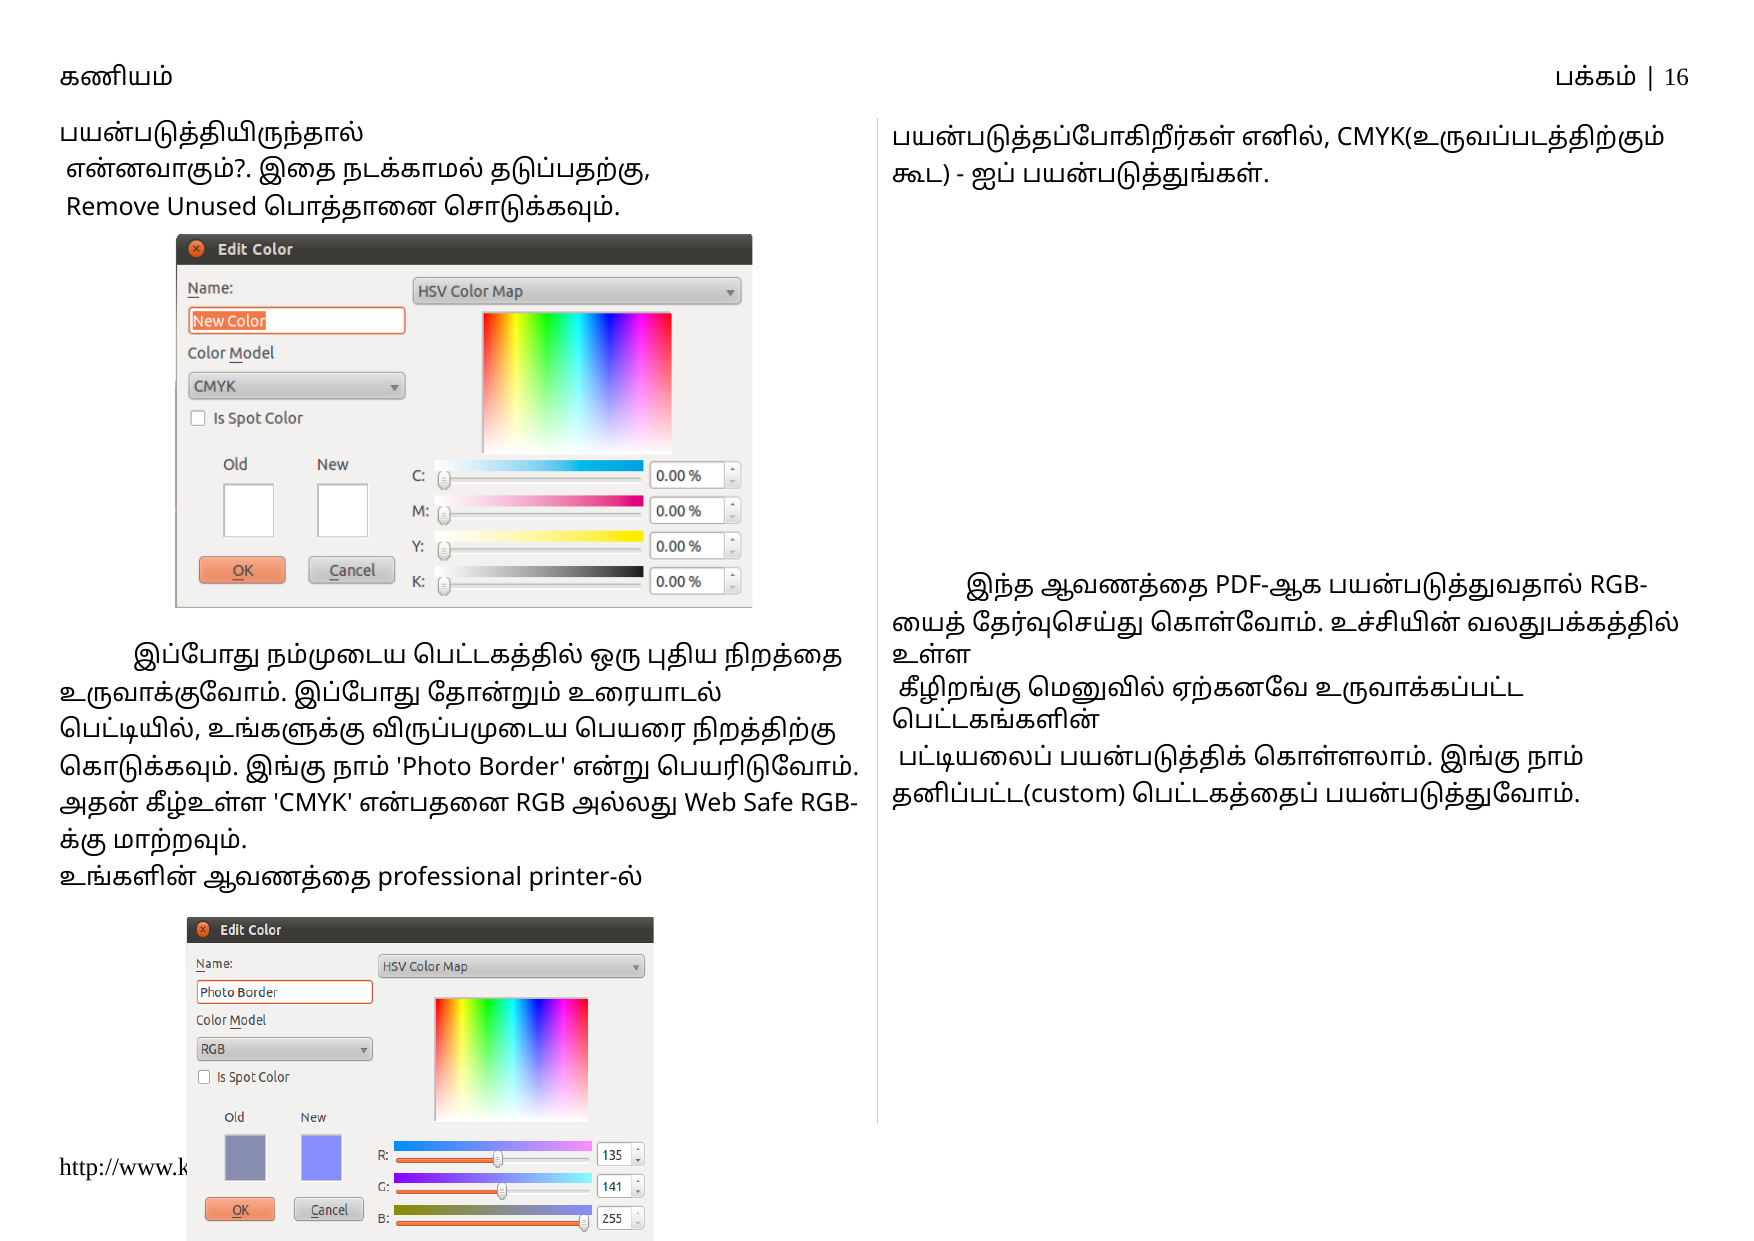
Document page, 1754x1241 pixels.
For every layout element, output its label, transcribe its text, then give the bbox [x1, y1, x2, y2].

text பயன்படுத்தியிருந்தால் [59, 118, 862, 151]
text Remove Unused பொத்தானை சொடுக்கவும். [59, 188, 862, 225]
text பயன்படுத்தப்போகிறீர்கள் எனில், CMYK(உருவப்படத்திற்கும் கூட) - ஐப் பயன்படுத்துங்கள். [892, 118, 1695, 192]
text இப்போது நம்முடைய பெட்டகத்தில் ஒரு புதிய நிறத்தை உருவாக்குவோம். இப்போது தோன்றும் உரையாடல் பெட்டியில், உங்களுக்கு விருப்பமுடைய பெயரை நிறத்திற்கு கொடுக்கவும். இங்கு நாம் 'Photo Border' என்று பெயரிடுவோம். அதன் கீழ்உள்ள 'CMYK' என்பதனை RGB அல்லது Web Safe RGB-க்கு மாற்றவும். [59, 642, 862, 859]
text பட்டியலைப் பயன்படுத்திக் கொள்ளலாம். இங்கு நாம் தனிப்பட்ட(custom) பெட்டகத்தைப் பயன்படுத்துவோம். [892, 739, 1695, 813]
text என்னவாகும்?. இதை நடக்காமல் தடுப்பதற்கு, [59, 151, 862, 188]
text உங்களின் ஆவணத்தை professional printer-ல் [59, 859, 862, 896]
picture [186, 917, 654, 1241]
text இந்த ஆவணத்தை PDF-ஆக பயன்படுத்துவதால் RGB-யைத் தேர்வுசெய்து கொள்வோம். உச்சியின் வலதுபக்கத்தில் உள்ள [892, 567, 1695, 674]
picture [175, 234, 753, 608]
text கீழிறங்கு மெனுவில் ஏற்கனவே உருவாக்கப்பட்ட பெட்டகங்களின் [892, 674, 1695, 739]
